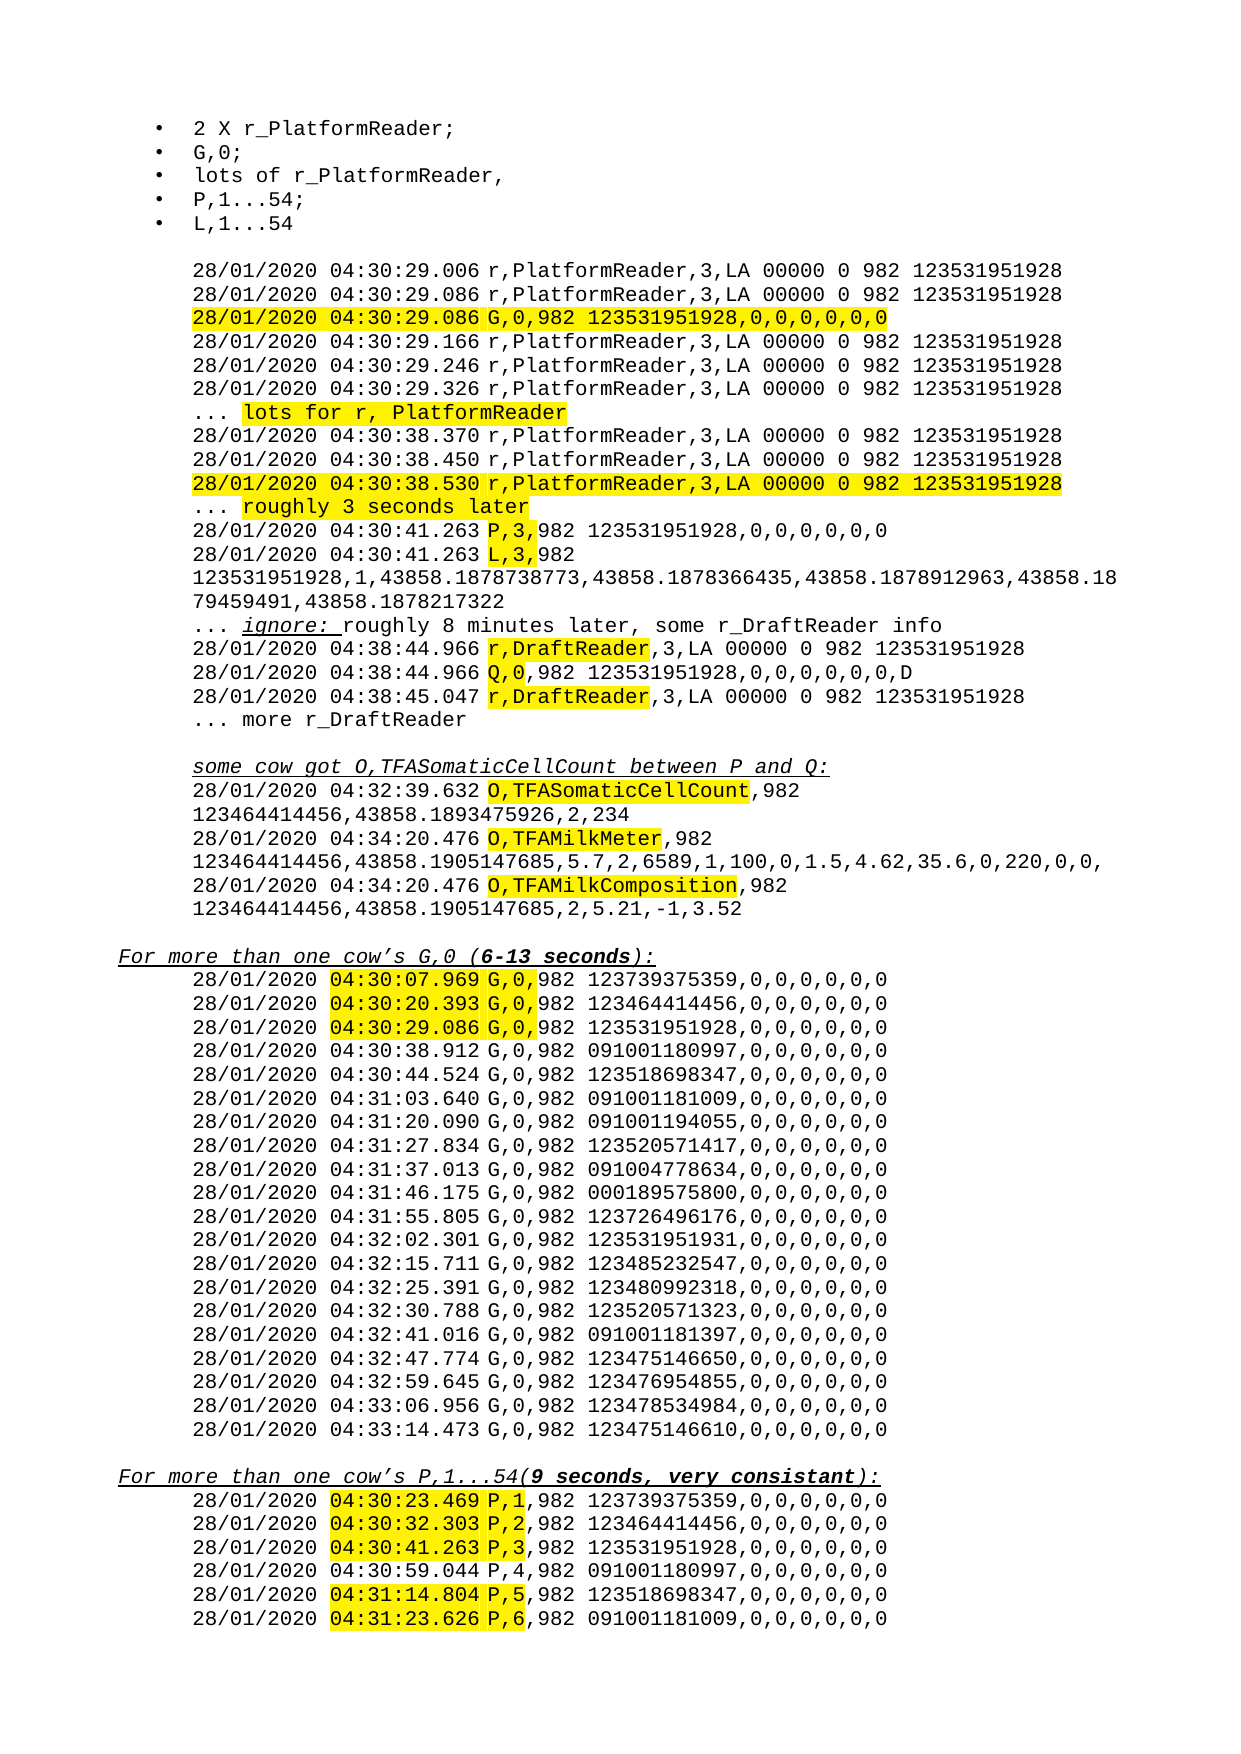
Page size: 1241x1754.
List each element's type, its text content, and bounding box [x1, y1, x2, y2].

text 28/01/2020 04:30:59.044 P,4,982 091001180997,0,0,0,0,0,0 [192, 1561, 1122, 1584]
text 28/01/2020 04:31:55.805 G,0,982 123726496176,0,0,0,0,0,0 [192, 1206, 1122, 1229]
text 28/01/2020 04:31:27.834 G,0,982 123520571417,0,0,0,0,0,0 [192, 1135, 1122, 1158]
text 28/01/2020 04:30:38.912 G,0,982 091001180997,0,0,0,0,0,0 [192, 1040, 1122, 1064]
text 28/01/2020 04:31:46.175 G,0,982 000189575800,0,0,0,0,0,0 [192, 1182, 1122, 1206]
text 28/01/2020 04:38:44.966 r,DraftReader,3,LA 00000 0 982 123531951928 [192, 638, 1122, 662]
text 28/01/2020 04:33:14.473 G,0,982 123475146610,0,0,0,0,0,0 [192, 1419, 1122, 1442]
text 28/01/2020 04:34:20.476 O,TFAMilkComposition,982 123464414456,43858.1905147685,2,5.21,-1,3.52 [192, 875, 1122, 922]
text 28/01/2020 04:34:20.476 O,TFAMilkMeter,982 123464414456,43858.1905147685,5.7,2,6589,1,100,0,1.5,4.62,35.6,0,220,0,0, [192, 827, 1122, 875]
text 28/01/2020 04:30:38.370 r,PlatformReader,3,LA 00000 0 982 123531951928 [192, 426, 1122, 449]
text 28/01/2020 04:31:23.626 P,6,982 091001181009,0,0,0,0,0,0 [192, 1608, 1122, 1631]
text 28/01/2020 04:30:38.530 r,PlatformReader,3,LA 00000 0 982 123531951928 [192, 473, 1122, 496]
text 28/01/2020 04:30:41.263 P,3,982 123531951928,0,0,0,0,0,0 [192, 1537, 1122, 1561]
text 28/01/2020 04:30:29.006 r,PlatformReader,3,LA 00000 0 982 123531951928 [192, 260, 1122, 284]
text 28/01/2020 04:32:30.788 G,0,982 123520571323,0,0,0,0,0,0 [192, 1300, 1122, 1324]
list lots of r_PlatformReader, [156, 165, 1122, 189]
text For more than one cow’s P,1...54(9 seconds, very consistant): [118, 1466, 1122, 1489]
text ... roughly 3 seconds later [192, 496, 1122, 520]
text 28/01/2020 04:31:03.640 G,0,982 091001181009,0,0,0,0,0,0 [192, 1088, 1122, 1111]
list 2 X r_PlatformReader; [156, 118, 1122, 142]
text 28/01/2020 04:30:41.263 P,3,982 123531951928,0,0,0,0,0,0 [192, 520, 1122, 544]
text 28/01/2020 04:31:14.804 P,5,982 123518698347,0,0,0,0,0,0 [192, 1584, 1122, 1608]
text 28/01/2020 04:30:41.263 L,3,982 123531951928,1,43858.1878738773,43858.1878366435,43858.1878912963,43858.1879459491,43858.1878217322 [192, 544, 1122, 615]
text 28/01/2020 04:30:29.166 r,PlatformReader,3,LA 00000 0 982 123531951928 [192, 331, 1122, 354]
text 28/01/2020 04:30:20.393 G,0,982 123464414456,0,0,0,0,0,0 [192, 993, 1122, 1017]
text 28/01/2020 04:30:23.469 P,1,982 123739375359,0,0,0,0,0,0 [192, 1489, 1122, 1513]
text 28/01/2020 04:32:25.391 G,0,982 123480992318,0,0,0,0,0,0 [192, 1277, 1122, 1300]
text 28/01/2020 04:31:20.090 G,0,982 091001194055,0,0,0,0,0,0 [192, 1111, 1122, 1135]
text 28/01/2020 04:30:29.086 r,PlatformReader,3,LA 00000 0 982 123531951928 [192, 284, 1122, 307]
text 28/01/2020 04:33:06.956 G,0,982 123478534984,0,0,0,0,0,0 [192, 1395, 1122, 1419]
text 28/01/2020 04:30:38.450 r,PlatformReader,3,LA 00000 0 982 123531951928 [192, 449, 1122, 473]
text 28/01/2020 04:30:32.303 P,2,982 123464414456,0,0,0,0,0,0 [192, 1513, 1122, 1537]
text ... lots for r, PlatformReader [192, 402, 1122, 426]
text 28/01/2020 04:32:47.774 G,0,982 123475146650,0,0,0,0,0,0 [192, 1348, 1122, 1371]
text ... more r_DraftReader [192, 709, 1122, 733]
text 28/01/2020 04:32:59.645 G,0,982 123476954855,0,0,0,0,0,0 [192, 1371, 1122, 1395]
list P,1...54; [156, 189, 1122, 213]
text 28/01/2020 04:38:45.047 r,DraftReader,3,LA 00000 0 982 123531951928 [192, 686, 1122, 709]
text 28/01/2020 04:32:41.016 G,0,982 091001181397,0,0,0,0,0,0 [192, 1324, 1122, 1348]
text 28/01/2020 04:30:07.969 G,0,982 123739375359,0,0,0,0,0,0 [192, 969, 1122, 993]
text 28/01/2020 04:32:02.301 G,0,982 123531951931,0,0,0,0,0,0 [192, 1229, 1122, 1253]
text some cow got O,TFASomaticCellCount between P and Q: [192, 757, 1122, 780]
text 28/01/2020 04:30:29.246 r,PlatformReader,3,LA 00000 0 982 123531951928 [192, 354, 1122, 378]
text 28/01/2020 04:31:37.013 G,0,982 091004778634,0,0,0,0,0,0 [192, 1158, 1122, 1182]
text ... ignore: roughly 8 minutes later, some r_DraftReader info [192, 615, 1122, 638]
text 28/01/2020 04:32:39.632 O,TFASomaticCellCount,982 123464414456,43858.1893475926,2,234 [192, 780, 1122, 827]
text 28/01/2020 04:30:44.524 G,0,982 123518698347,0,0,0,0,0,0 [192, 1064, 1122, 1088]
list L,1...54 [156, 213, 1122, 236]
text 28/01/2020 04:30:29.086 G,0,982 123531951928,0,0,0,0,0,0 [192, 1017, 1122, 1040]
text 28/01/2020 04:30:29.086 G,0,982 123531951928,0,0,0,0,0,0 [192, 307, 1122, 331]
text 28/01/2020 04:30:29.326 r,PlatformReader,3,LA 00000 0 982 123531951928 [192, 378, 1122, 402]
text For more than one cow’s G,0 (6-13 seconds): [118, 946, 1122, 969]
text 28/01/2020 04:38:44.966 Q,0,982 123531951928,0,0,0,0,0,0,D [192, 662, 1122, 686]
text 28/01/2020 04:32:15.711 G,0,982 123485232547,0,0,0,0,0,0 [192, 1253, 1122, 1277]
list G,0; [156, 142, 1122, 165]
